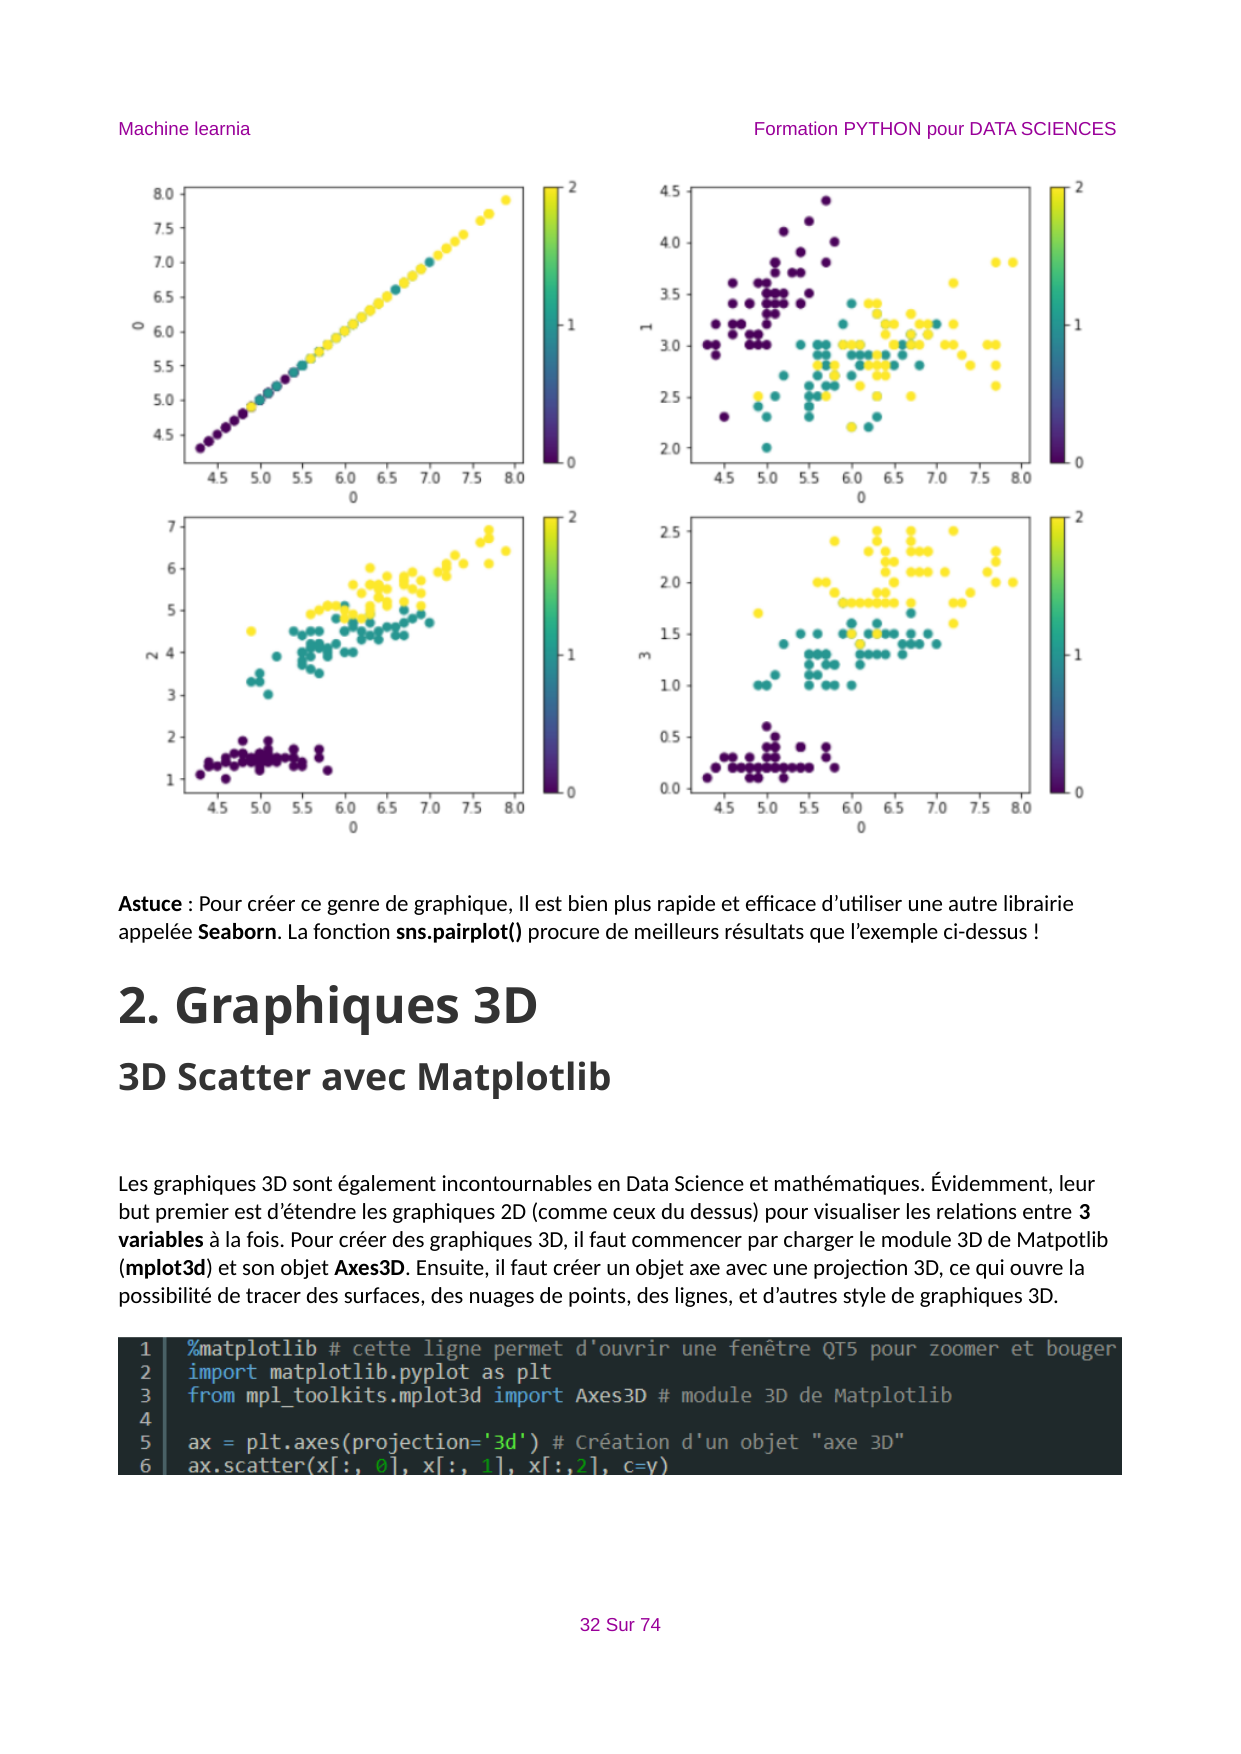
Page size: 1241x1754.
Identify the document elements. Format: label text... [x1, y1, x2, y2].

picture [118, 169, 1122, 853]
subtitle 3D Scatter avec Matplotlib [118, 1051, 1122, 1102]
subtitle 2. Graphiques 3D [118, 970, 1122, 1038]
text Astuce : Pour créer ce genre de graphique, Il est bien plus rapide et efficace d’utiliser une autre librairie appelée Seaborn. La fonction sns.pairplot() procure de meilleurs résultats que l’exemple ci-dessus ! [118, 889, 1122, 945]
picture [118, 1336, 1122, 1475]
text Les graphiques 3D sont également incontournables en Data Science et mathématiques. Évidemment, leur but premier est d’étendre les graphiques 2D (comme ceux du dessus) pour visualiser les relations entre 3 variables à la fois. Pour créer des graphiques 3D, il faut commencer par charger le module 3D de Matpotlib (mplot3d) et son objet Axes3D. Ensuite, il faut créer un objet axe avec une projection 3D, ce qui ouvre la possibilité de tracer des surfaces, des nuages de points, des lignes, et d’autres style de graphiques 3D. [118, 1169, 1122, 1309]
